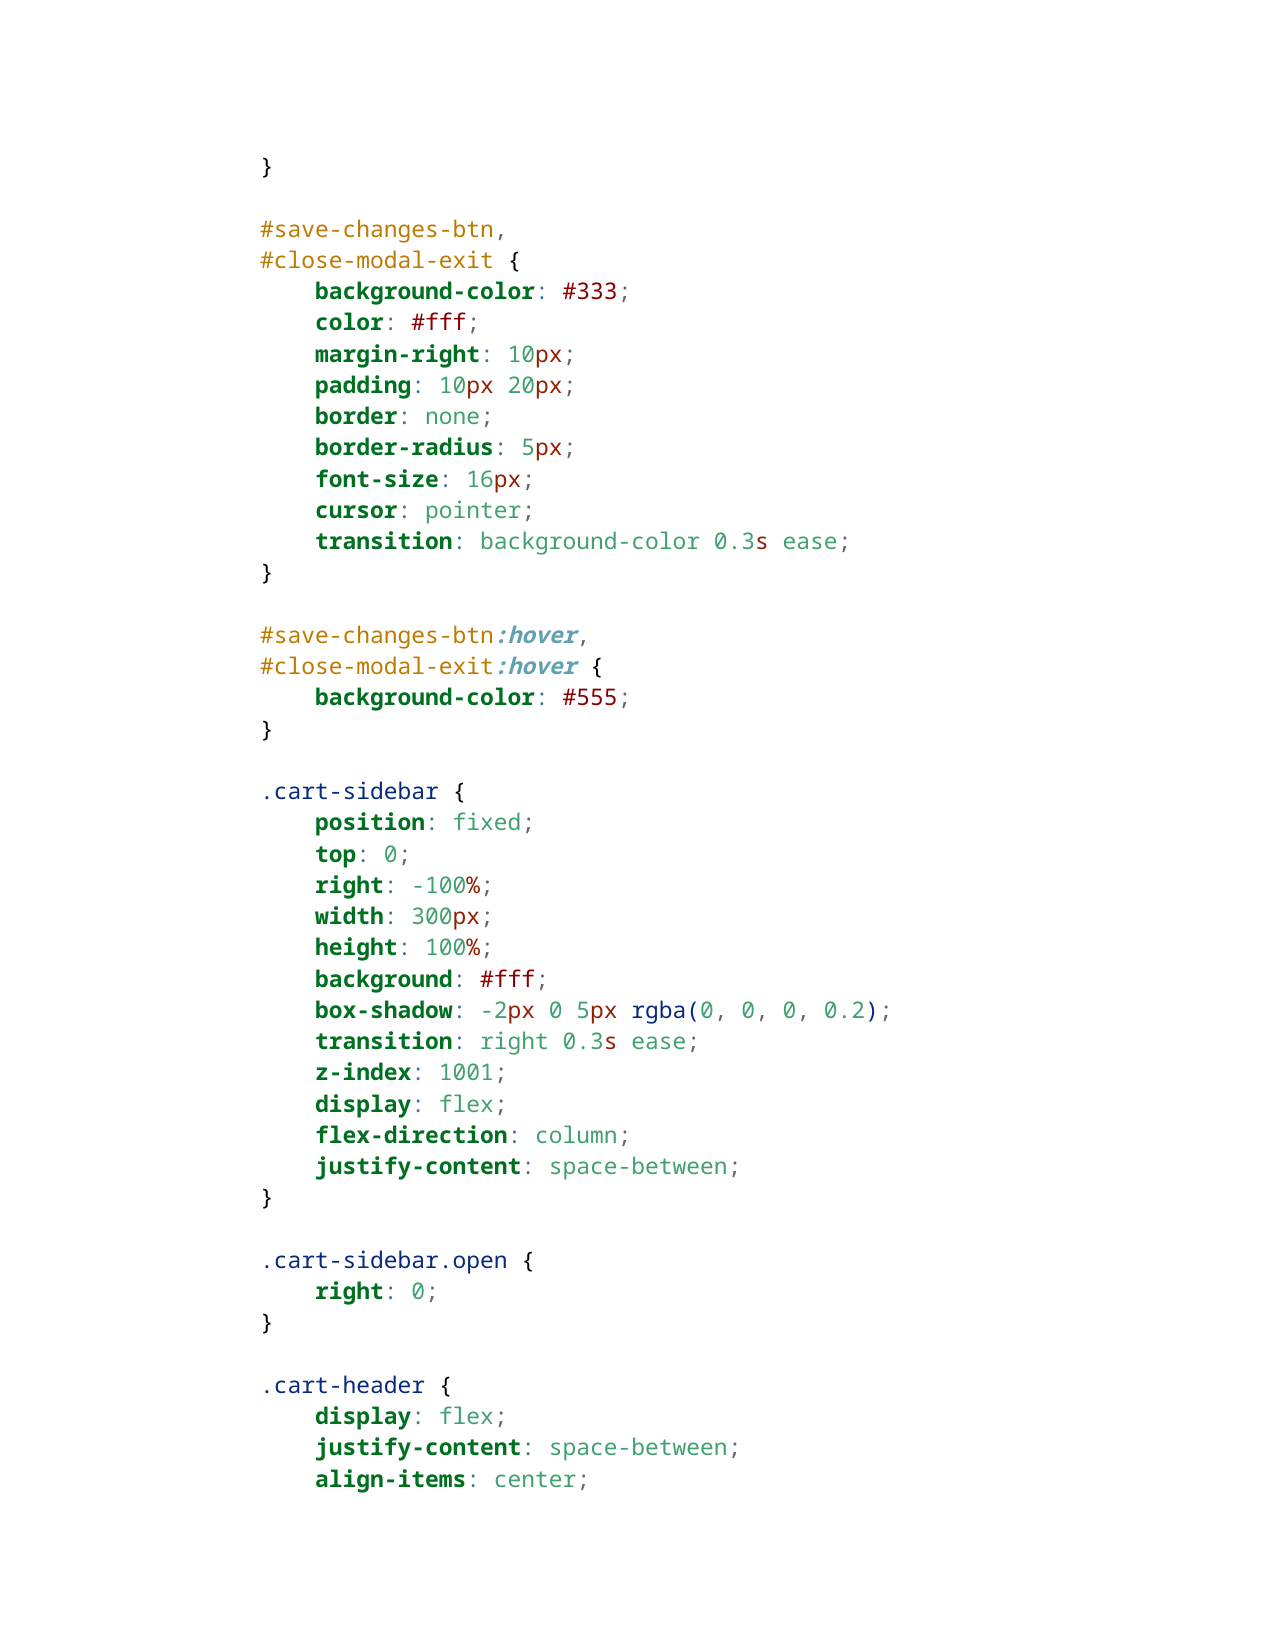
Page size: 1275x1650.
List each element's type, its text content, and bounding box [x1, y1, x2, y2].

text } #save-changes-btn, #close-modal-exit { background-color: #333; color: #fff; margin-right: 10px; padding: 10px 20px; border: none; border-radius: 5px; font-size: 16px; cursor: pointer; transition: background-color 0.3s ease; } #save-changes-btn:hover, #close-modal-exit:hover { background-color: #555; } .cart-sidebar { position: fixed; top: 0; right: -100%; width: 300px; height: 100%; background: #fff; box-shadow: -2px 0 5px rgba(0, 0, 0, 0.2); transition: right 0.3s ease; z-index: 1001; display: flex; flex-direction: column; justify-content: space-between; } .cart-sidebar.open { right: 0; } .cart-header { display: flex; justify-content: space-between; align-items: center; [150, 150, 1125, 1494]
